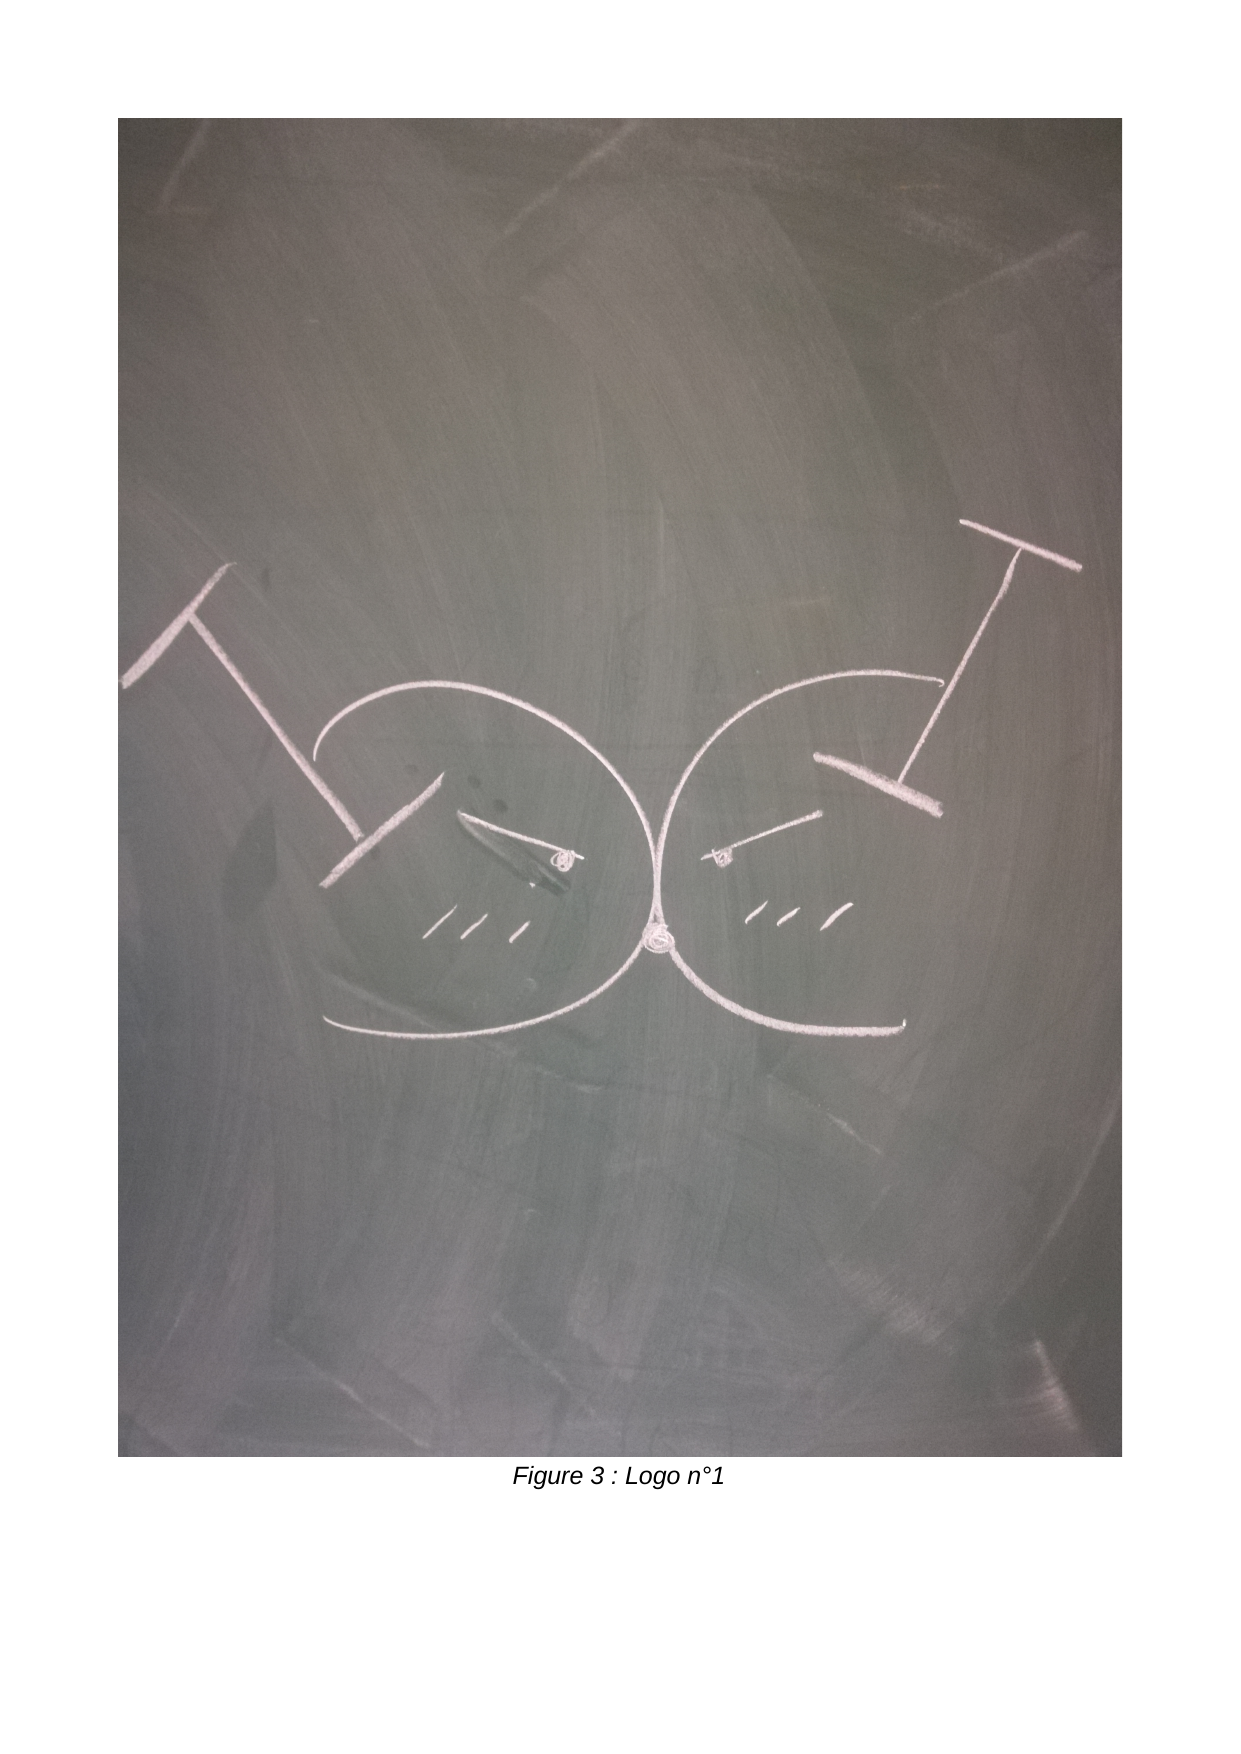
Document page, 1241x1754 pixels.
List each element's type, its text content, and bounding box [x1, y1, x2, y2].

picture [118, 118, 1123, 1457]
text Figure 3 : Logo n°1 [118, 1457, 1122, 1490]
